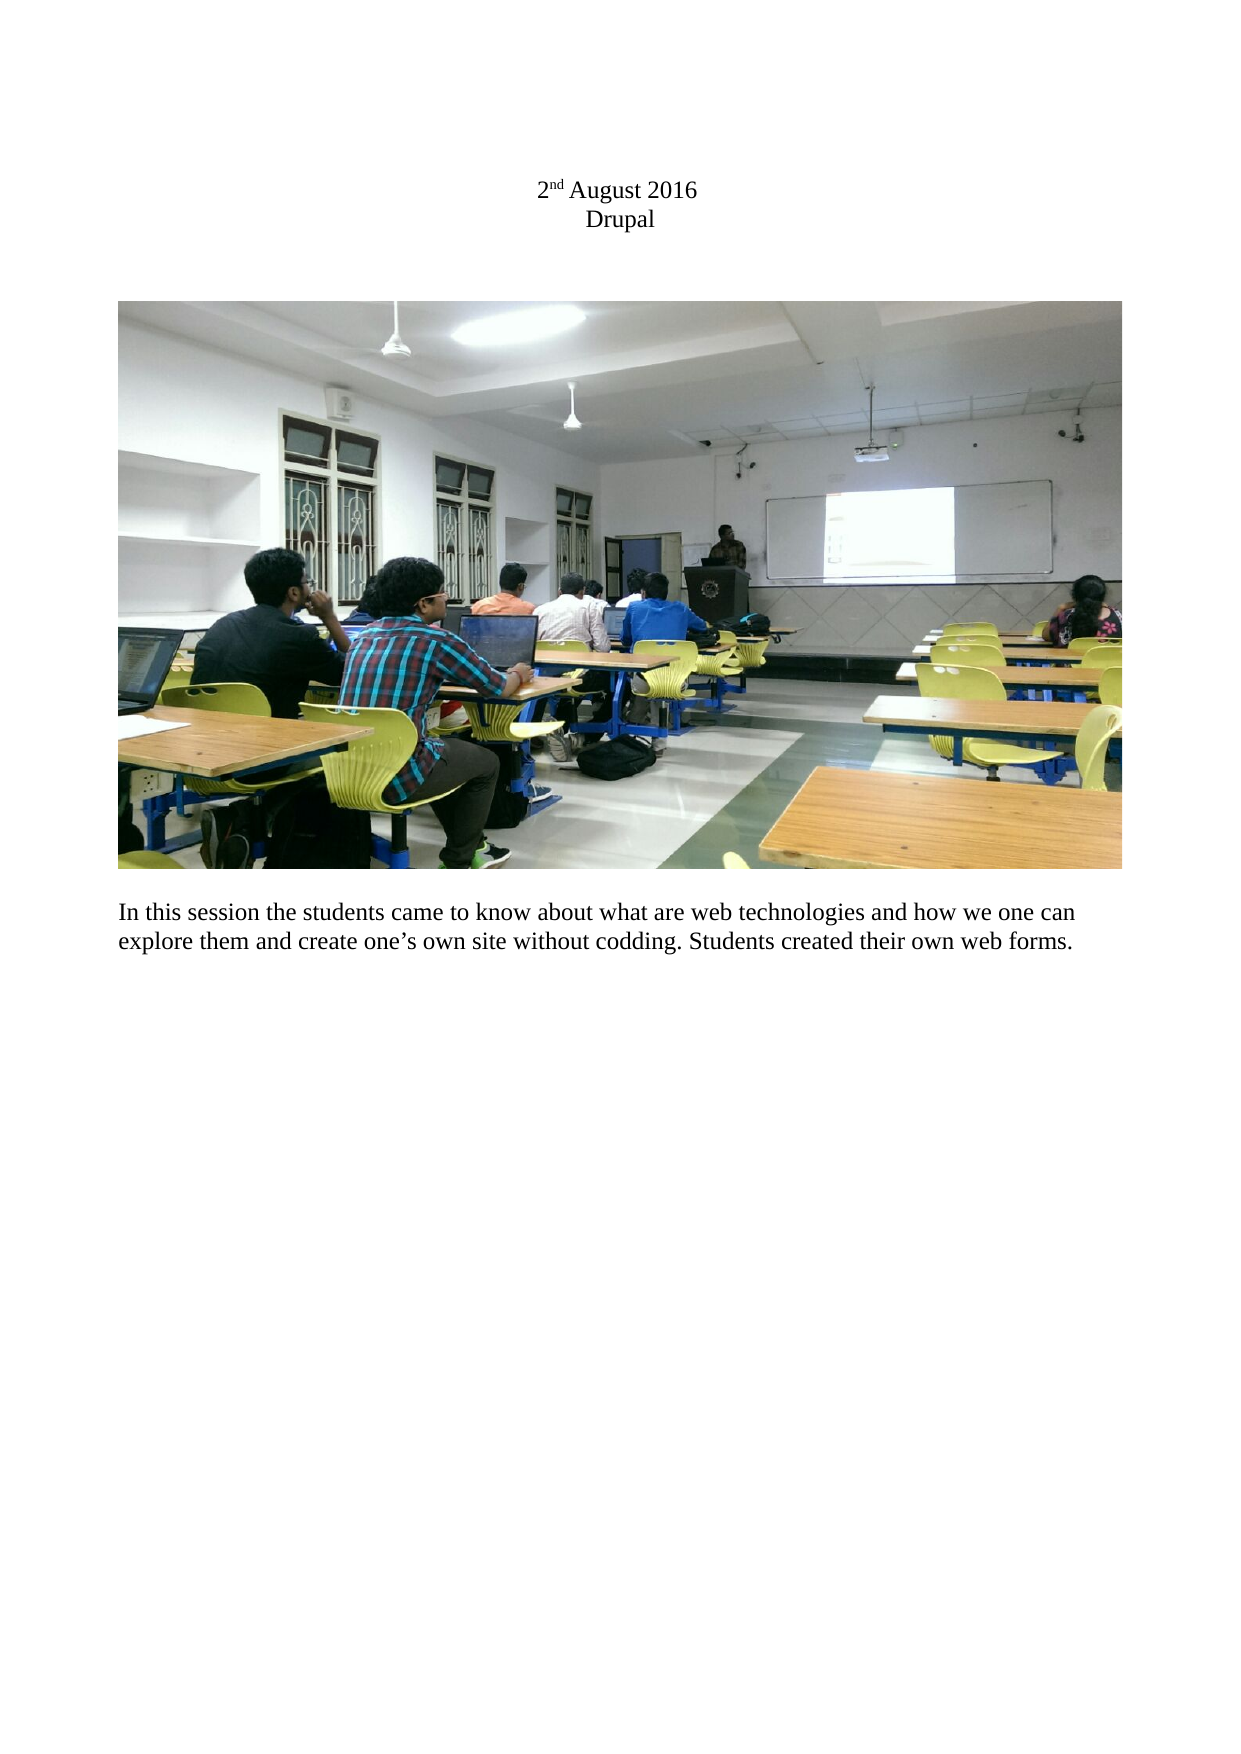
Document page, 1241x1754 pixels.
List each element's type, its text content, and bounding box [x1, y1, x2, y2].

text In this session the students came to know about what are web technologies and how we one can explore them and create one’s own site without codding. Students created their own web forms. [118, 897, 1122, 955]
text 2nd August 2016 [118, 176, 1122, 204]
picture [118, 301, 1123, 869]
text Drupal [118, 204, 1122, 233]
